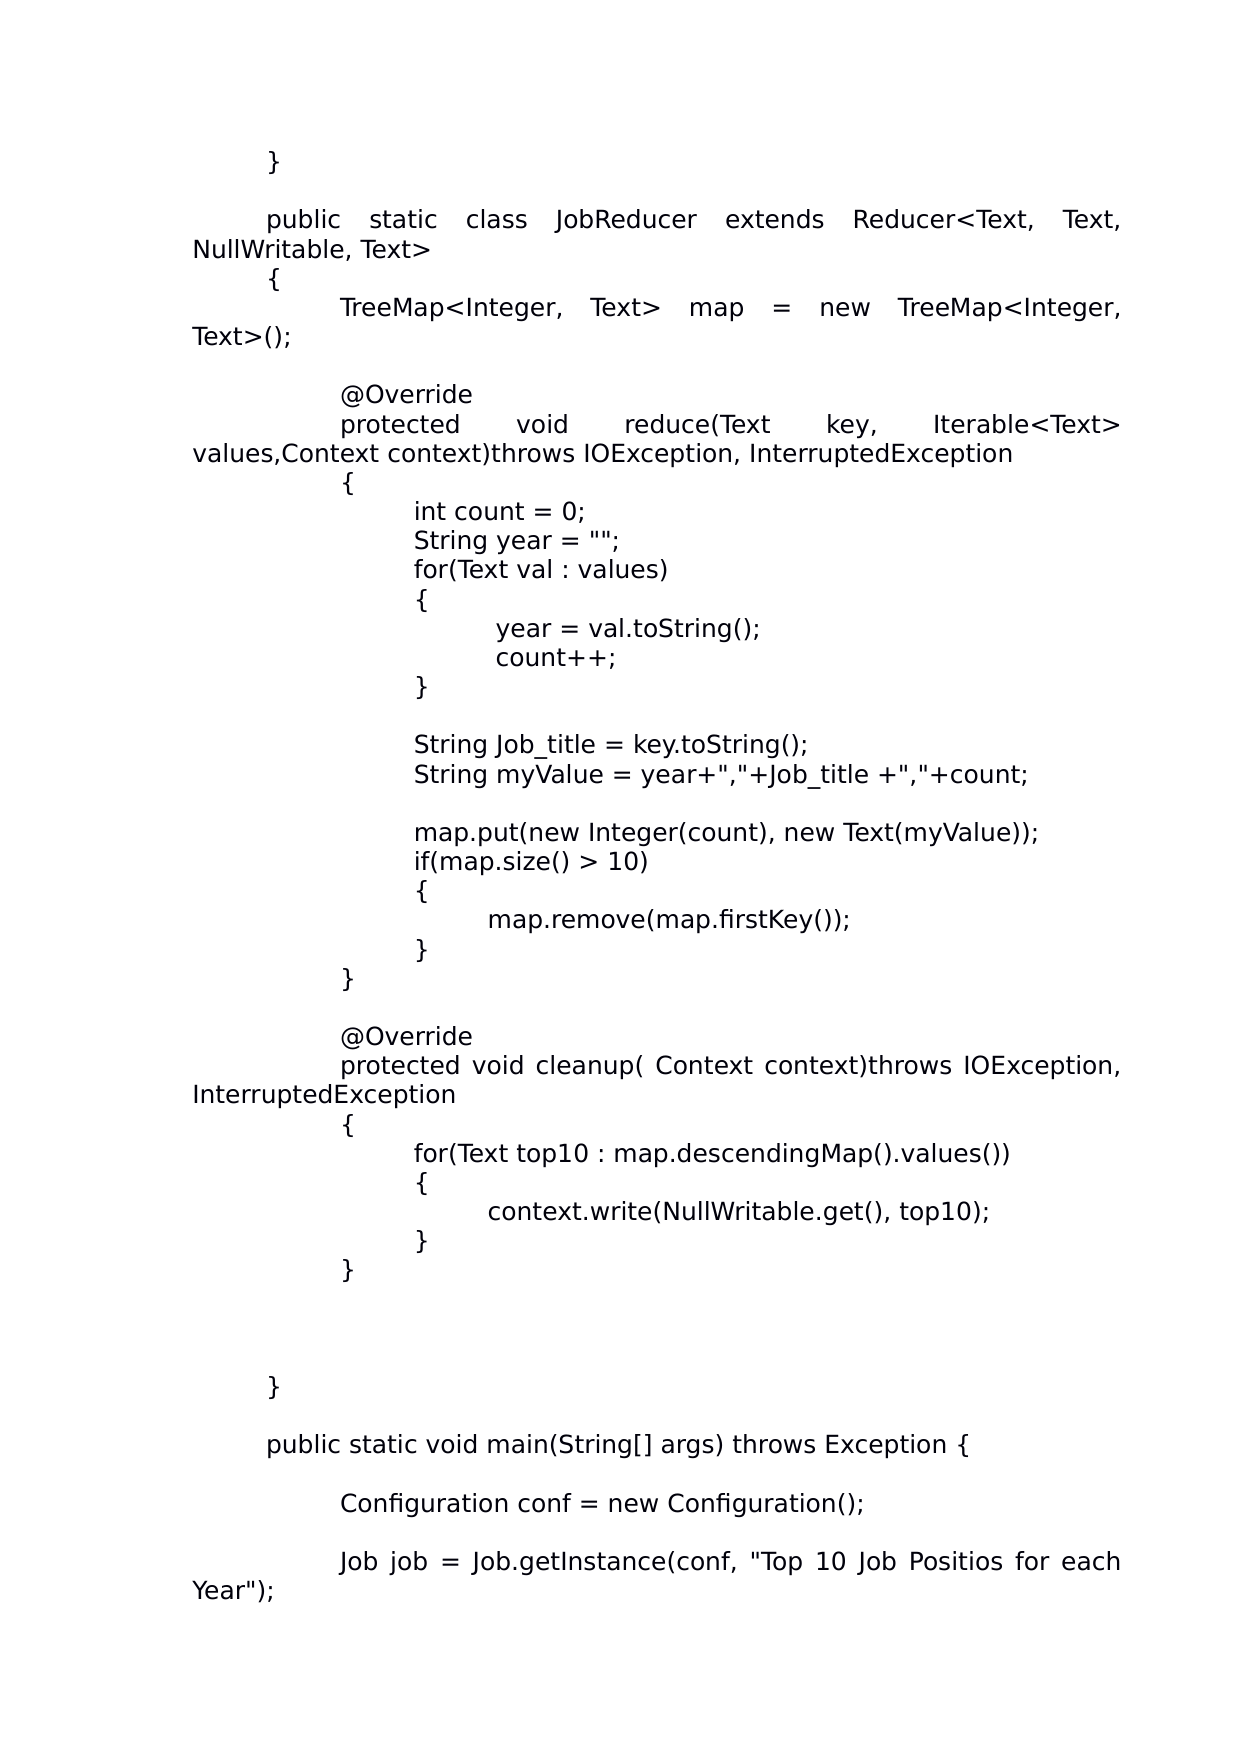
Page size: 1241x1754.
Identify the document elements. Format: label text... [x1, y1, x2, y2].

text { [192, 1110, 1122, 1139]
text protected void cleanup( Context context)throws IOException, InterruptedException [192, 1051, 1122, 1110]
text if(map.size() > 10) [192, 847, 1122, 876]
text map.remove(map.firstKey()); [192, 906, 1122, 935]
text @Override [192, 381, 1122, 410]
text String year = ""; [192, 526, 1122, 556]
text for(Text top10 : map.descendingMap().values()) [192, 1139, 1122, 1168]
text count++; [192, 643, 1122, 672]
text } [192, 1256, 1122, 1285]
text map.put(new Integer(count), new Text(myValue)); [192, 818, 1122, 847]
text } [192, 672, 1122, 701]
text } [192, 1226, 1122, 1256]
text { [192, 468, 1122, 497]
text public static void main(String[] args) throws Exception { [192, 1431, 1122, 1460]
text Configuration conf = new Configuration(); [192, 1489, 1122, 1518]
text } [192, 935, 1122, 964]
text protected void reduce(Text key, Iterable<Text> values,Context context)throws IOException, InterruptedException [192, 410, 1122, 468]
text } [192, 147, 1122, 176]
text { [192, 585, 1122, 614]
text int count = 0; [192, 497, 1122, 526]
text String Job_title = key.toString(); [192, 731, 1122, 760]
text String myValue = year+","+Job_title +","+count; [192, 760, 1122, 789]
text } [192, 964, 1122, 993]
text @Override [192, 1022, 1122, 1051]
text year = val.toString(); [192, 614, 1122, 643]
text } [192, 1372, 1122, 1401]
text { [192, 264, 1122, 293]
text TreeMap<Integer, Text> map = new TreeMap<Integer, Text>(); [192, 293, 1122, 351]
text { [192, 876, 1122, 906]
text for(Text val : values) [192, 556, 1122, 585]
text context.write(NullWritable.get(), top10); [192, 1197, 1122, 1226]
text { [192, 1168, 1122, 1197]
text public static class JobReducer extends Reducer<Text, Text, NullWritable, Text> [192, 206, 1122, 264]
text Job job = Job.getInstance(conf, "Top 10 Job Positios for each Year"); [192, 1547, 1122, 1606]
